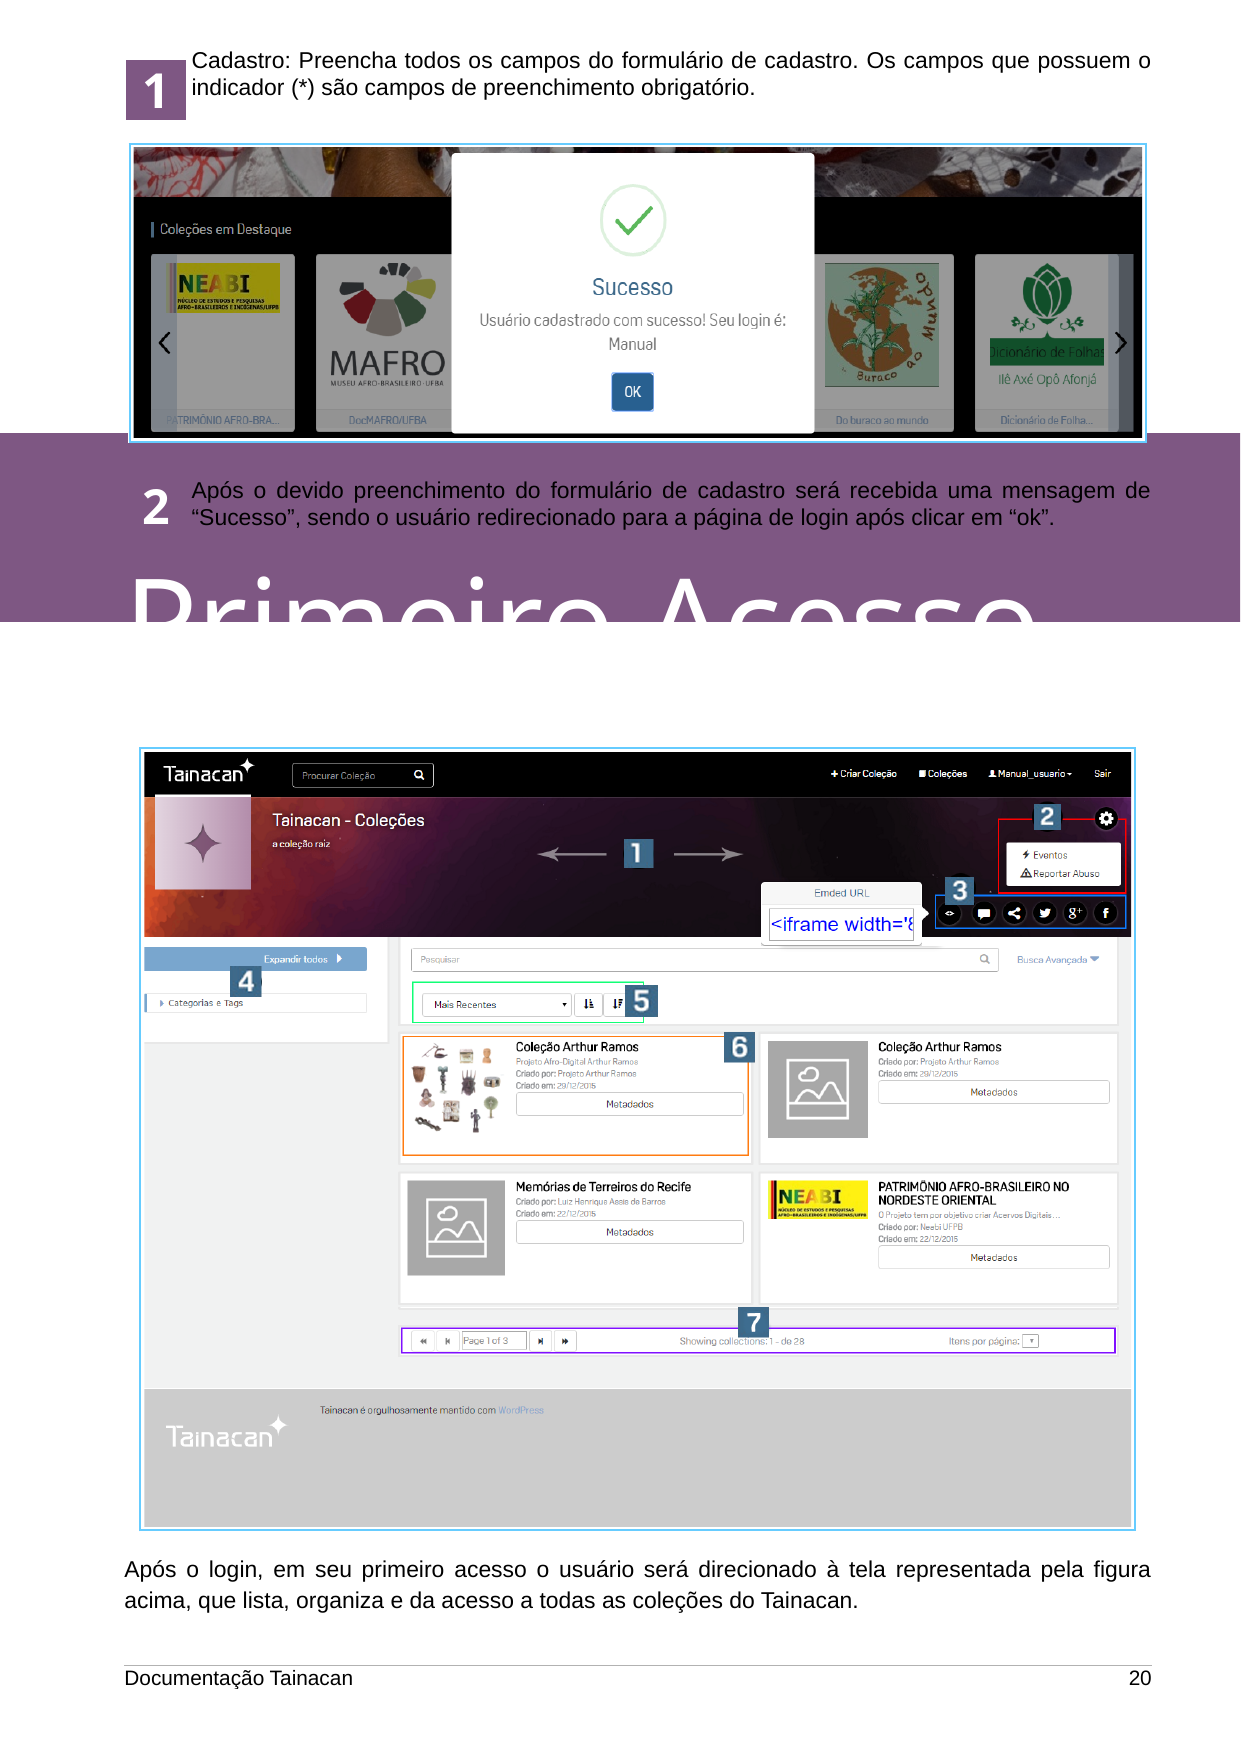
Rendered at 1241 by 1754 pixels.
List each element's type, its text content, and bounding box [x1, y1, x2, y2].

subtitle Primeiro Acesso [124, 622, 1152, 702]
text Após o login, em seu primeiro acesso o usuário será direcionado à tela representada pela figura acima, que lista, organiza e da acesso a todas as coleções do Tainacan. [124, 732, 1152, 1613]
picture [144, 752, 1132, 1527]
text [131, 145, 1145, 441]
text Cadastro: Preencha todos os campos do formulário de cadastro. Os campos que possuem o indicador (*) são campos de preenchimento obrigatório. [130, 47, 1152, 100]
picture [133, 147, 1143, 438]
